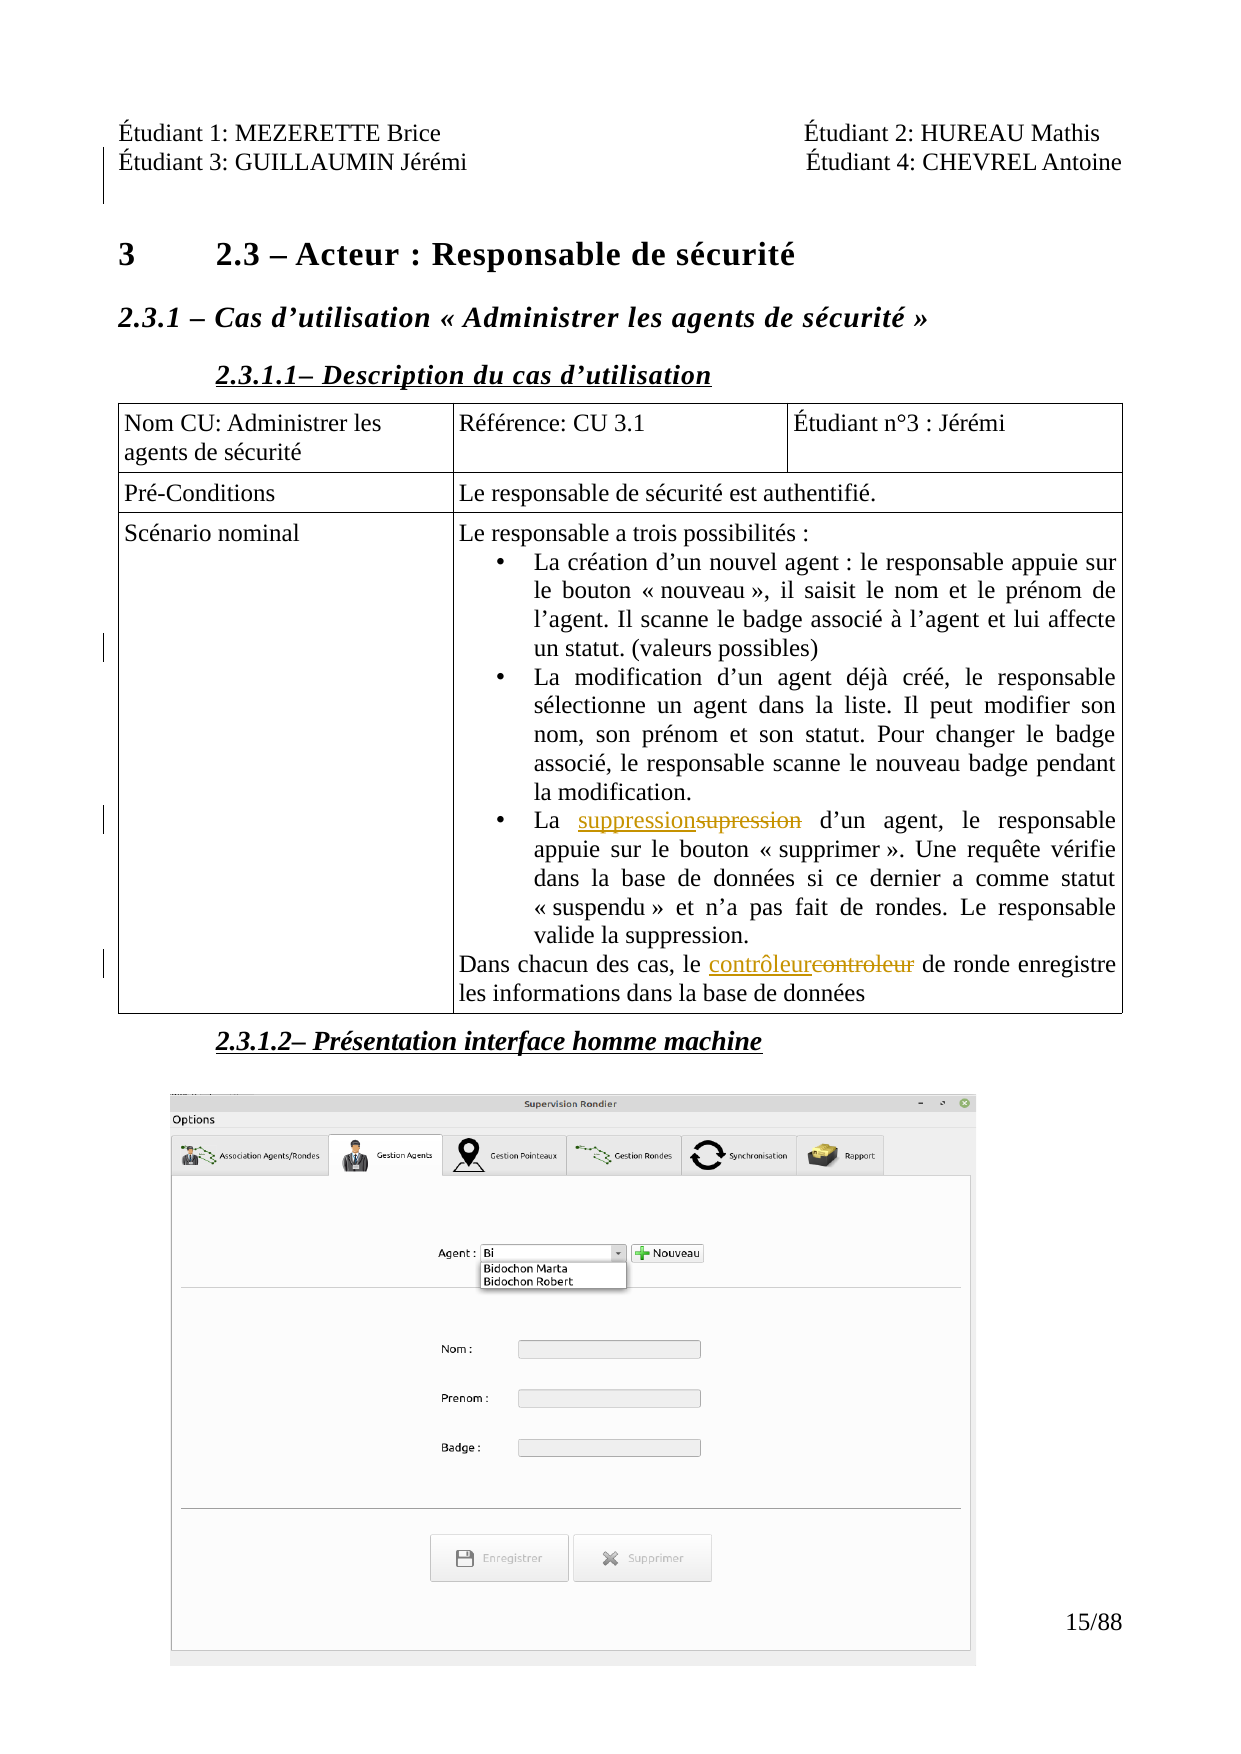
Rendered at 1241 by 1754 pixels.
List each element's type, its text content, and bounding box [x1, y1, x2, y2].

table_cell Pré-Conditions [119, 473, 453, 512]
table_cell Le responsable a trois possibilités : La création d’un nouvel agent : le responsable appuie sur le bouton « nouveau », il saisit le nom et le prénom de l’agent. Il scanne le badge associé à l’agent et lui affecte un statut. (valeurs possibles) La modification d’un agent déjà créé, le responsable sélectionne un agent dans la liste. Il peut modifier son nom, son prénom et son statut. Pour changer le badge associé, le responsable scanne le nouveau badge pendant la modification. La suppression d’un agent, le responsable appuie sur le bouton « supprimer ». Une requête vérifie dans la base de données si ce dernier a comme statut « suspendu » et n’a pas fait de rondes. Le responsable valide la suppression. Dans chacun des cas, le contrôleur de ronde enregistre les informations dans la base de données [454, 513, 1122, 1012]
table_cell Le responsable de sécurité est authentifié. [454, 473, 1122, 512]
table_header Nom CU: Administrer les agents de sécurité [119, 404, 453, 472]
subtitle 2.3.1.2– Présentation interface homme machine [118, 1025, 1122, 1057]
subtitle 2.3.1.1– Description du cas d’utilisation [118, 358, 1122, 390]
subtitle 2.3 – Acteur : Responsable de sécurité [118, 234, 1122, 272]
picture [170, 1094, 977, 1666]
table_header Référence: CU 3.1 [454, 404, 787, 472]
table_header Étudiant n°3 : Jérémi [788, 404, 1122, 472]
subtitle 2.3.1 – Cas d’utilisation « Administrer les agents de sécurité » [118, 299, 1122, 333]
table_cell Scénario nominal [119, 513, 453, 1012]
